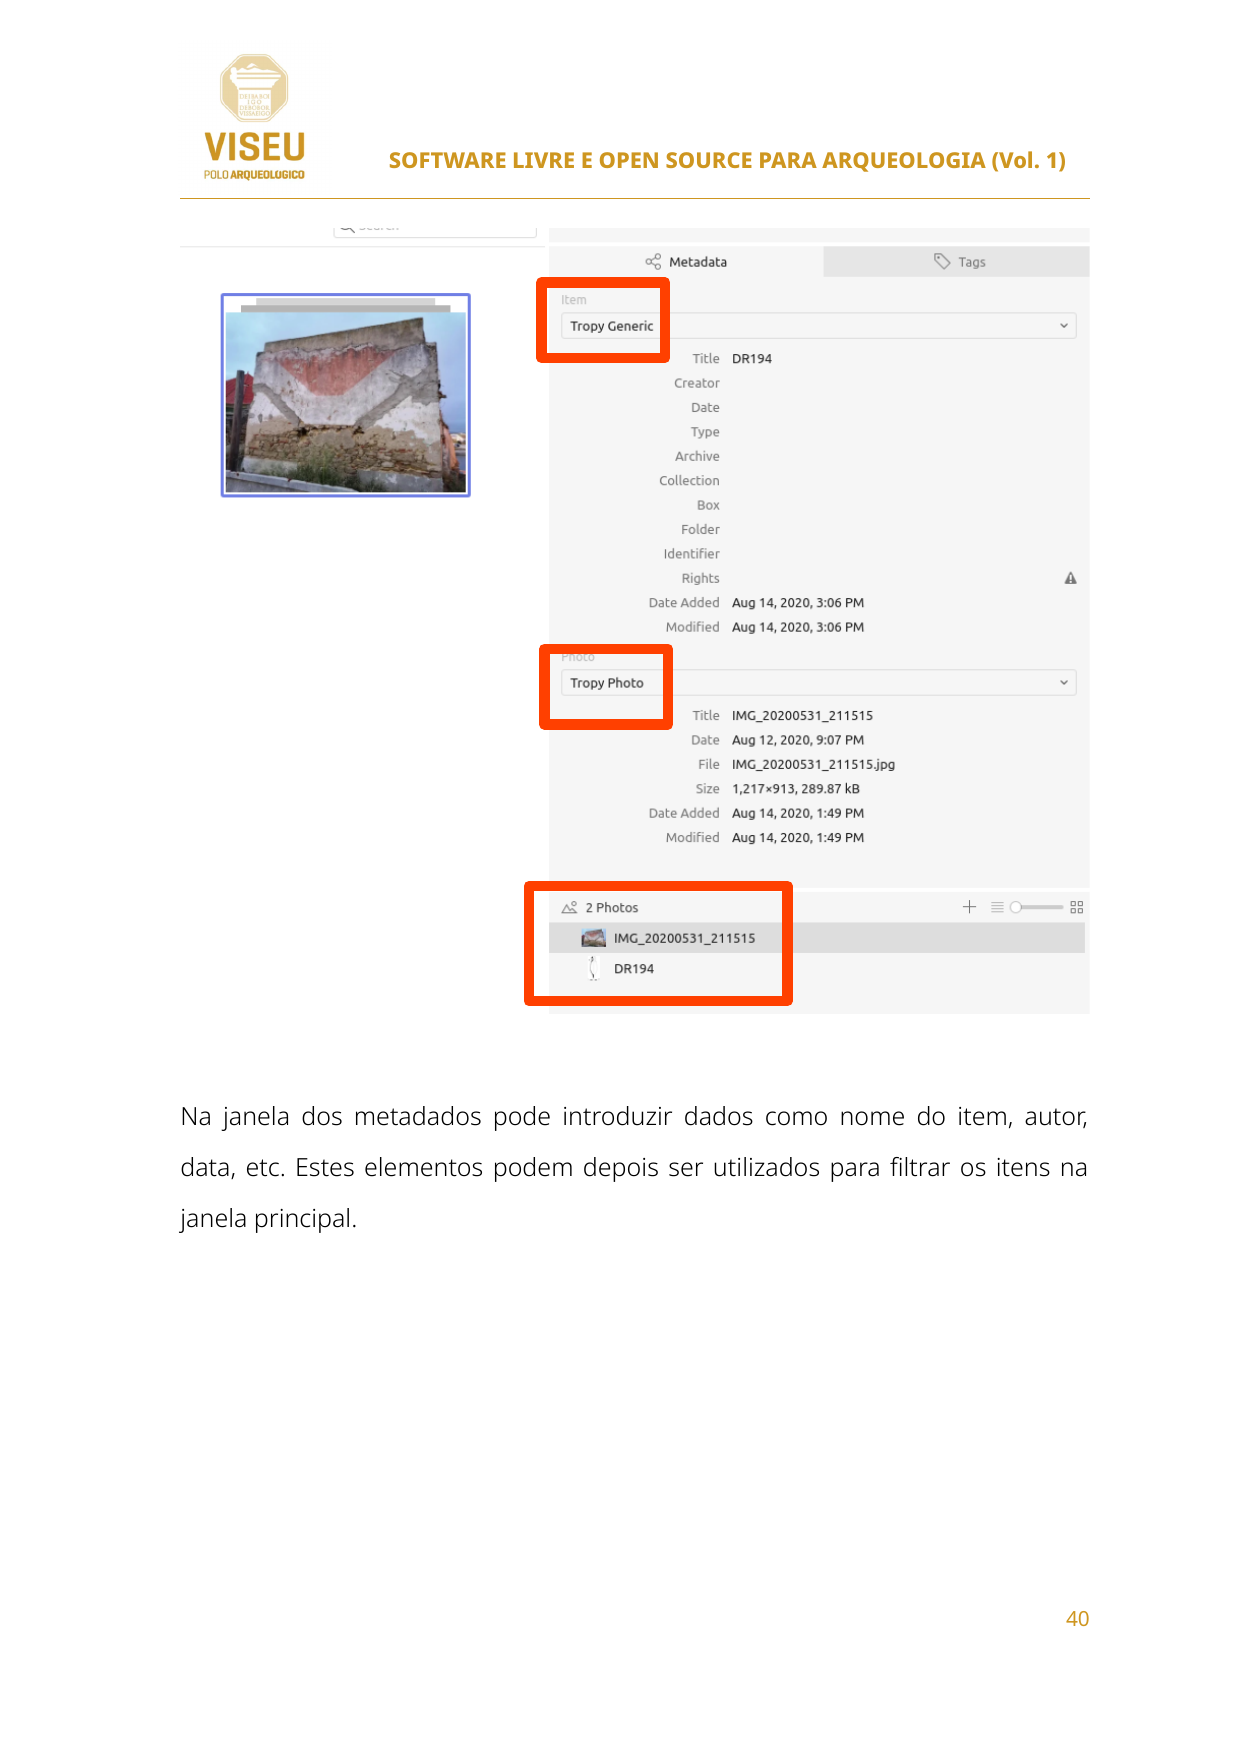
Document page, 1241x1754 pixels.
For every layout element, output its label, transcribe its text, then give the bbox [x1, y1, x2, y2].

picture [180, 228, 1090, 1016]
subtitle Na janela dos metadados pode introduzir dados como nome do item, autor, data, etc. Estes elementos podem depois ser utilizados para filtrar os itens na janela principal. [180, 1098, 1090, 1234]
